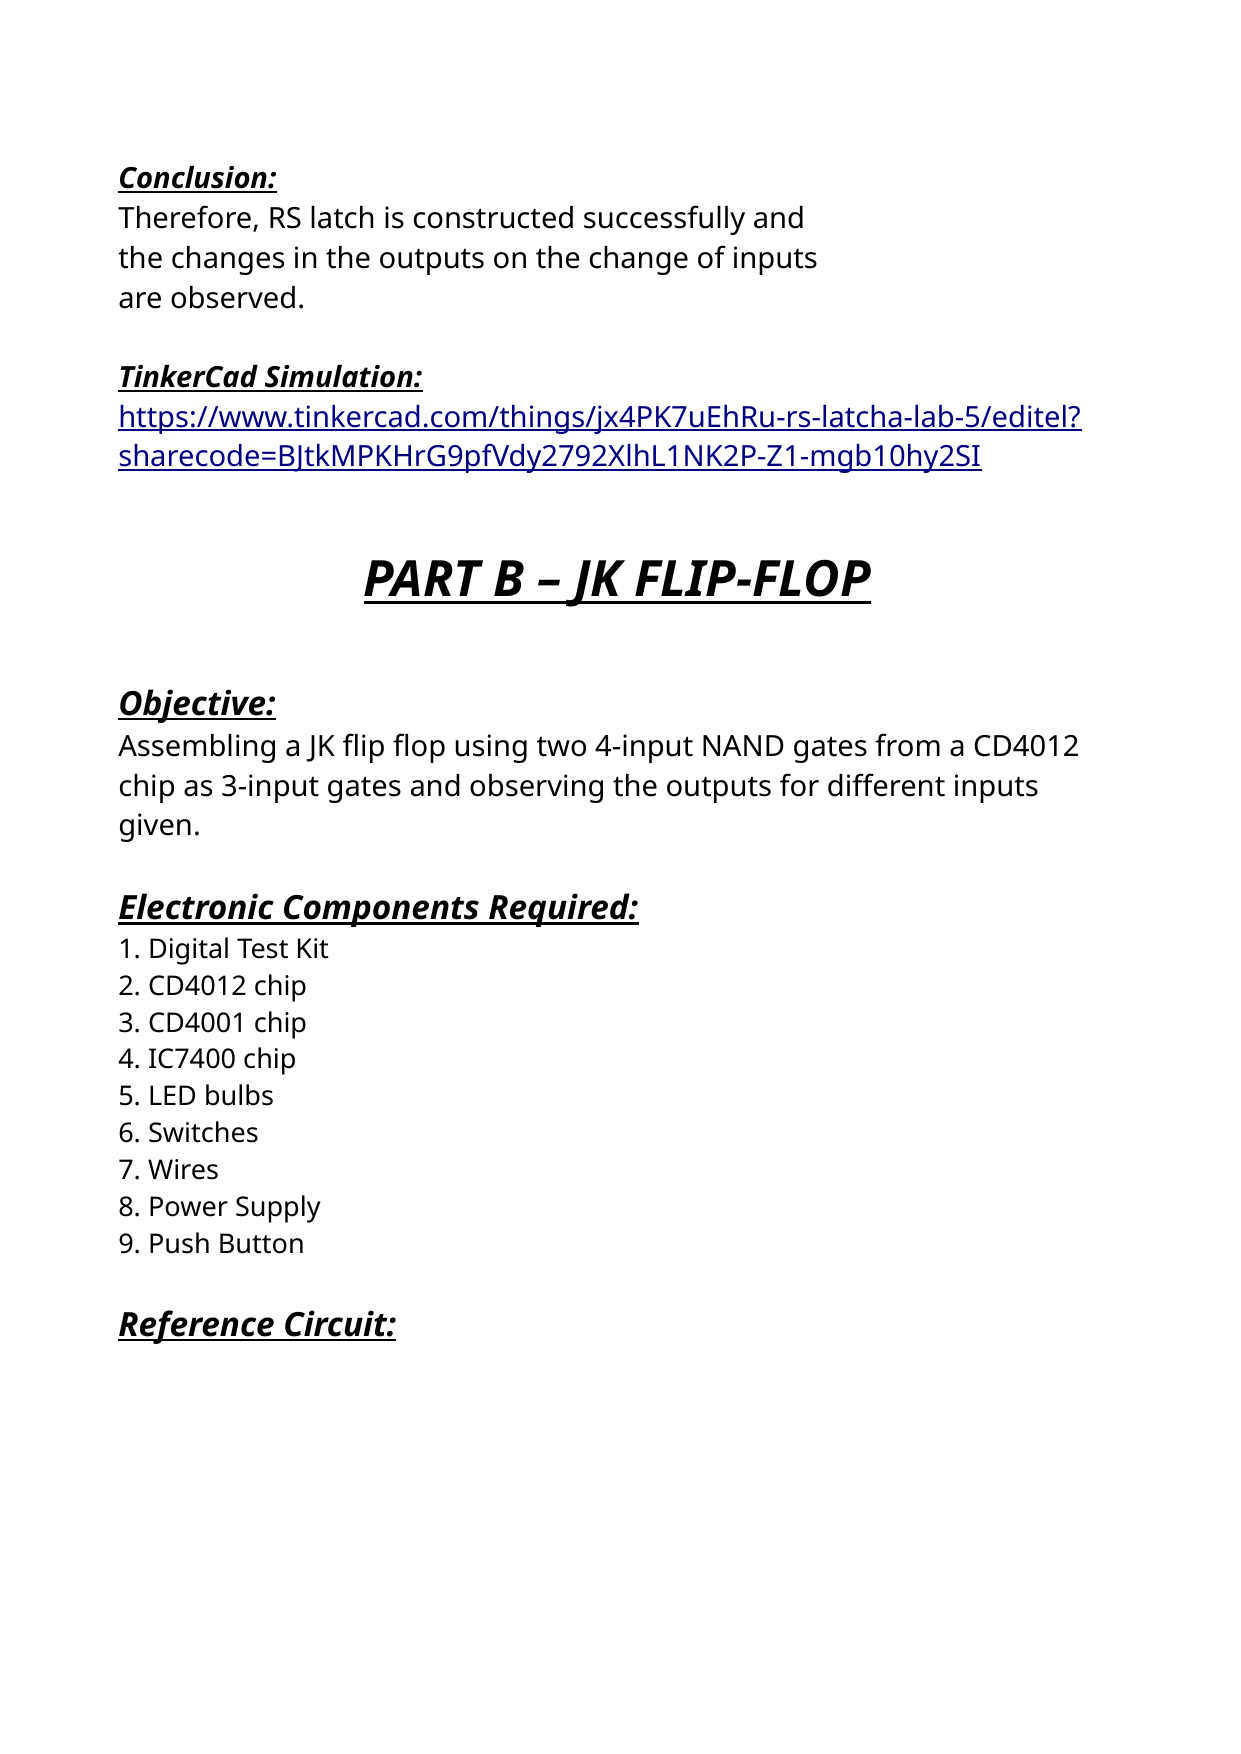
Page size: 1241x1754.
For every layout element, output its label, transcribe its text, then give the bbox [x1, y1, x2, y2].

text are observed. [118, 277, 1122, 317]
text the changes in the outputs on the change of inputs [118, 237, 1122, 277]
text Electronic Components Required: [118, 884, 1122, 929]
text Objective: [118, 680, 1122, 725]
text Therefore, RS latch is constructed successfully and [118, 197, 1122, 237]
text 5. LED bulbs [118, 1077, 1122, 1114]
text 9. Push Button [118, 1224, 1122, 1261]
text 6. Switches [118, 1114, 1122, 1151]
text 3. CD4001 chip [118, 1003, 1122, 1040]
text TinkerCad Simulation: [118, 356, 1122, 396]
text 2. CD4012 chip [118, 966, 1122, 1003]
text Conclusion: [118, 158, 1122, 197]
text Assembling a JK flip flop using two 4-input NAND gates from a CD4012 chip as 3-input gates and observing the outputs for different inputs given. [118, 725, 1122, 844]
text 1. Digital Test Kit [118, 929, 1122, 966]
text https://www.tinkercad.com/things/jx4PK7uEhRu-rs-latcha-lab-5/editel?sharecode=BJtkMPKHrG9pfVdy2792XlhL1NK2P-Z1-mgb10hy2SI [118, 396, 1122, 475]
text Reference Circuit: [118, 1301, 1122, 1346]
text PART B – JK FLIP-FLOP [118, 543, 1122, 612]
text 4. IC7400 chip [118, 1040, 1122, 1077]
text 8. Power Supply [118, 1187, 1122, 1224]
text 7. Wires [118, 1151, 1122, 1187]
